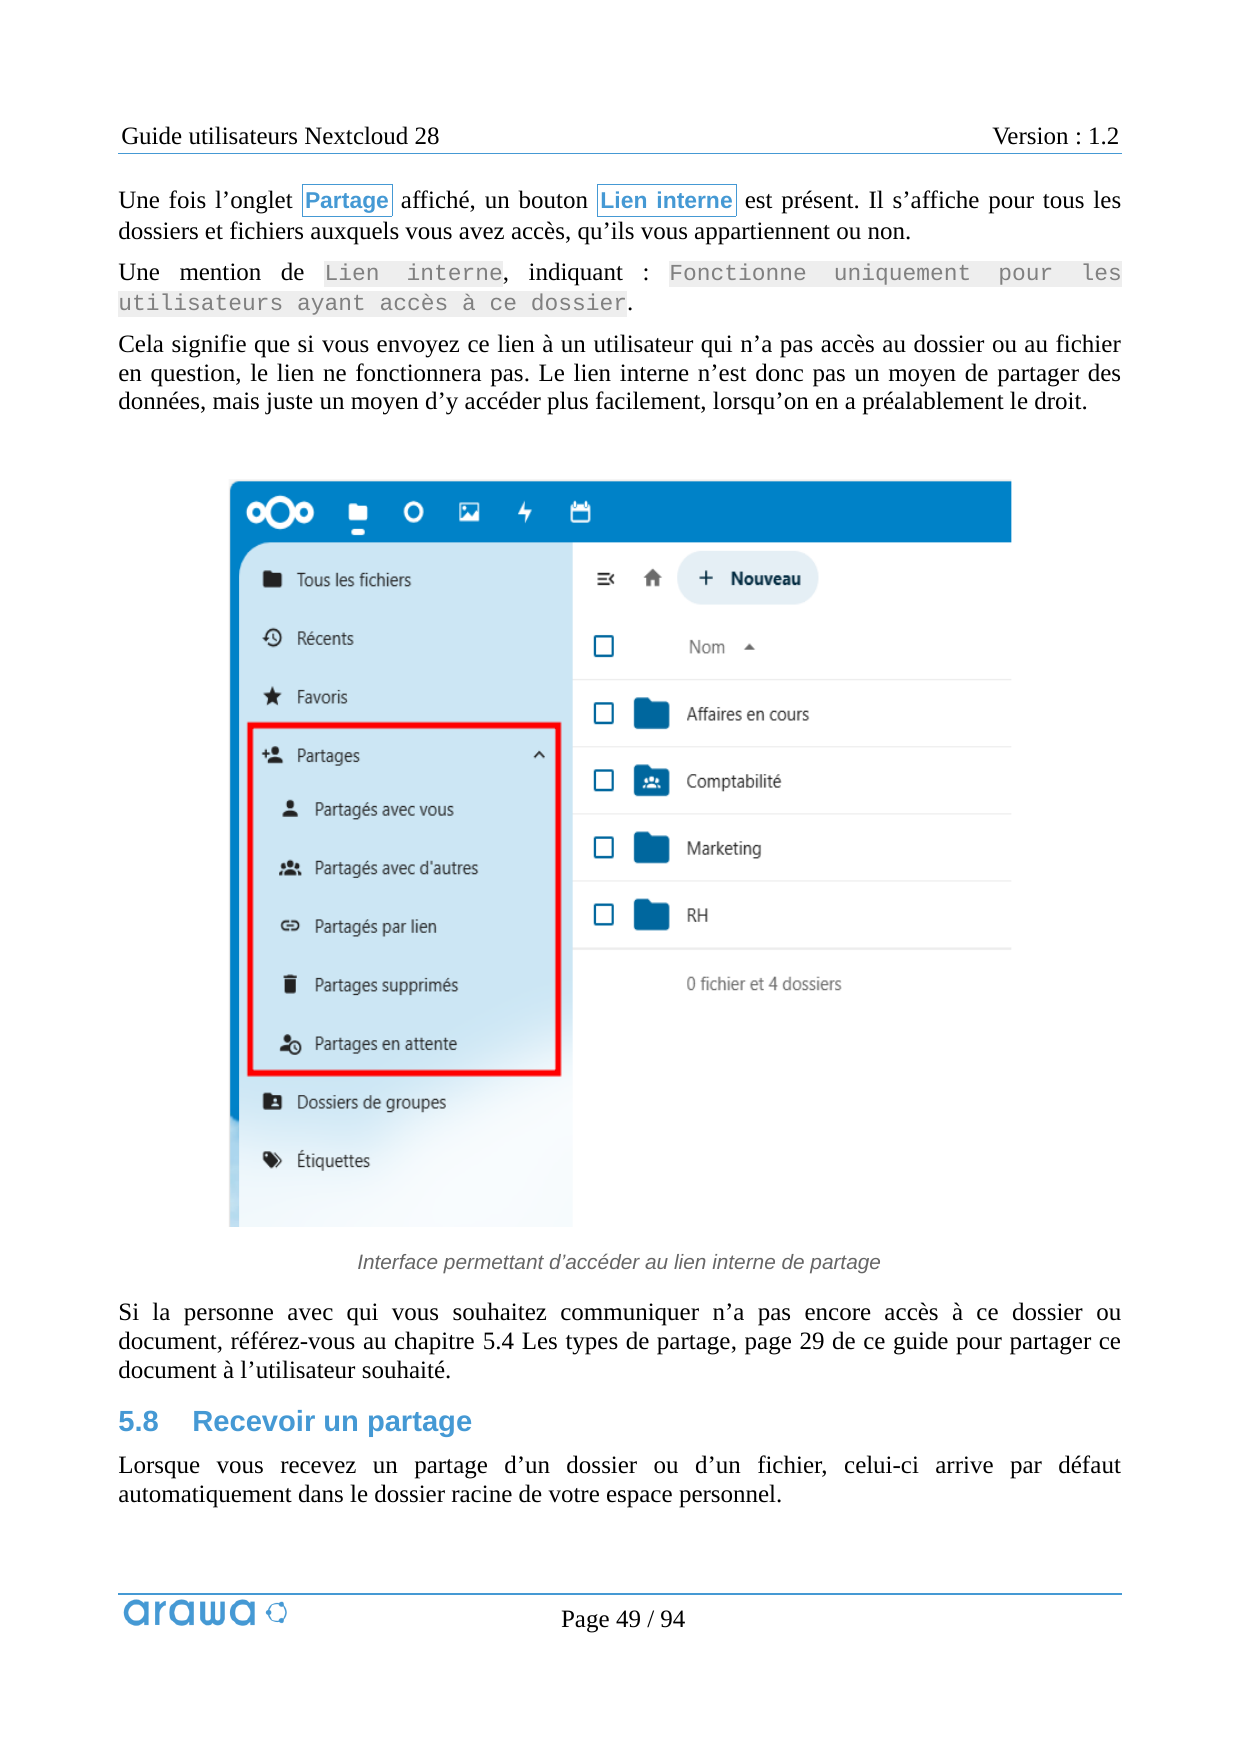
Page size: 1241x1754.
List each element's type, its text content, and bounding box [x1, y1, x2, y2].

picture [460, 502, 479, 521]
text Si la personne avec qui vous souhaitez communiquer n’a pas encore accès à ce dossier ou document, référez-vous au chapitre 5.4 Les types de partage, page 29 de ce guide pour partager ce document à l’utilisateur souhaité. [118, 1297, 1122, 1384]
picture [247, 496, 314, 529]
picture [571, 501, 590, 522]
picture [121, 1597, 290, 1628]
picture [349, 504, 367, 520]
text Lorsque vous recevez un partage d’un dossier ou d’un fichier, celui-ci arrive par défaut automatiquement dans le dossier racine de votre espace personnel. [118, 1451, 1122, 1508]
picture [404, 501, 423, 522]
picture [228, 479, 1012, 1227]
text Interface permettant d’accéder au lien interne de partage [118, 1250, 1122, 1274]
picture [352, 529, 364, 535]
text Cela signifie que si vous envoyez ce lien à un utilisateur qui n’a pas accès au dossier ou au fichier en question, le lien ne fonctionnera pas. Le lien interne n’est donc pas un moyen de partager des données, mais juste un moyen d’y accéder plus facilement, lorsqu’on en a préalablement le droit. [118, 329, 1122, 415]
picture [519, 503, 531, 522]
text Une fois l’onglet Partage affiché, un bouton Lien interne est présent. Il s’affiche pour tous les dossiers et fichiers auxquels vous avez accès, qu’ils vous appartiennent ou non. [118, 184, 1122, 245]
text Une mention de Lien interne, indiquant : Fonctionne uniquement pour les utilisateurs ayant accès à ce dossier. [118, 257, 1122, 317]
subtitle Recevoir un partage [118, 1404, 1122, 1438]
